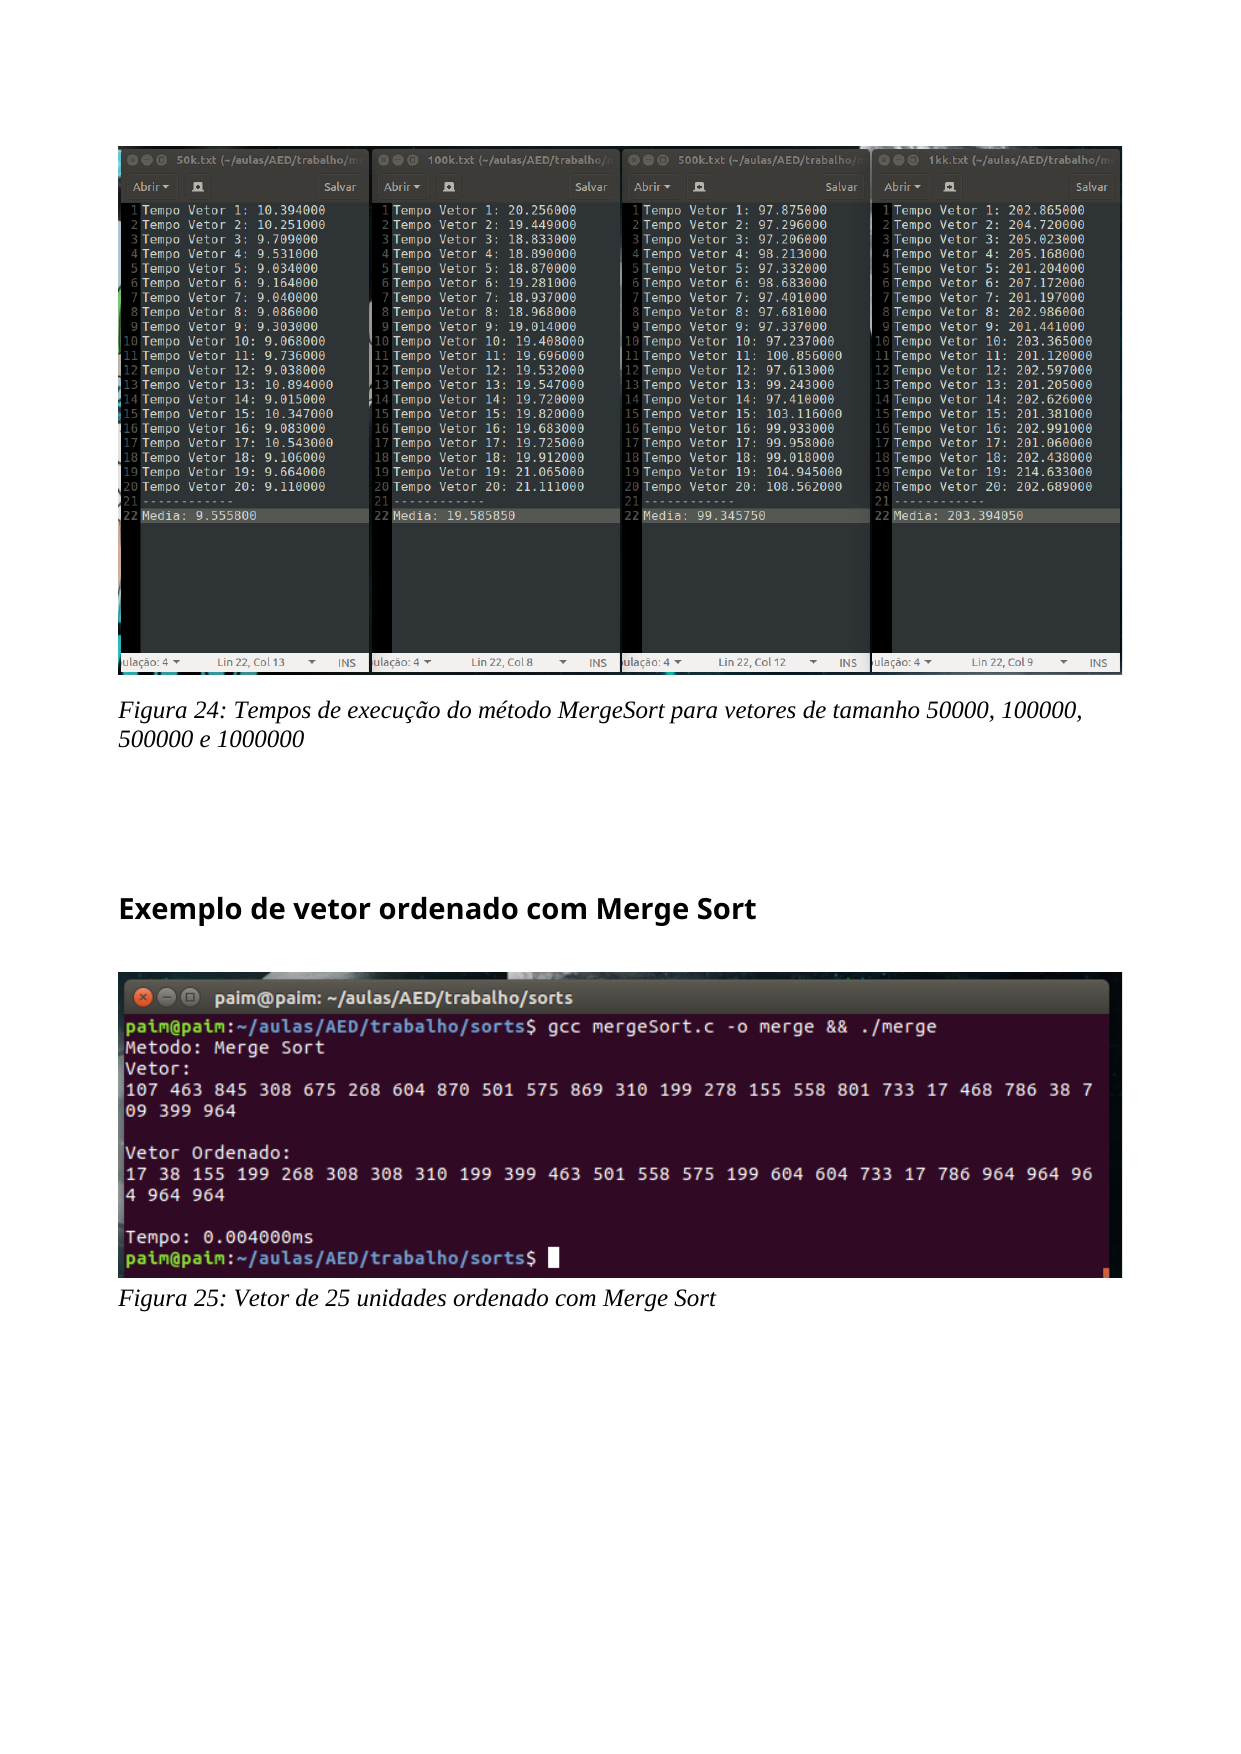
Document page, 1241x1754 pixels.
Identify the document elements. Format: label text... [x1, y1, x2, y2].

text Figura 24: Tempos de execução do método MergeSort para vetores de tamanho 50000, 100000, 500000 e 1000000 [118, 675, 1122, 752]
text Exemplo de vetor ordenado com Merge Sort [118, 889, 1122, 928]
text Figura 25: Vetor de 25 unidades ordenado com Merge Sort [118, 1278, 1122, 1312]
text [118, 960, 1122, 972]
picture [118, 972, 1123, 1278]
picture [118, 146, 1123, 675]
